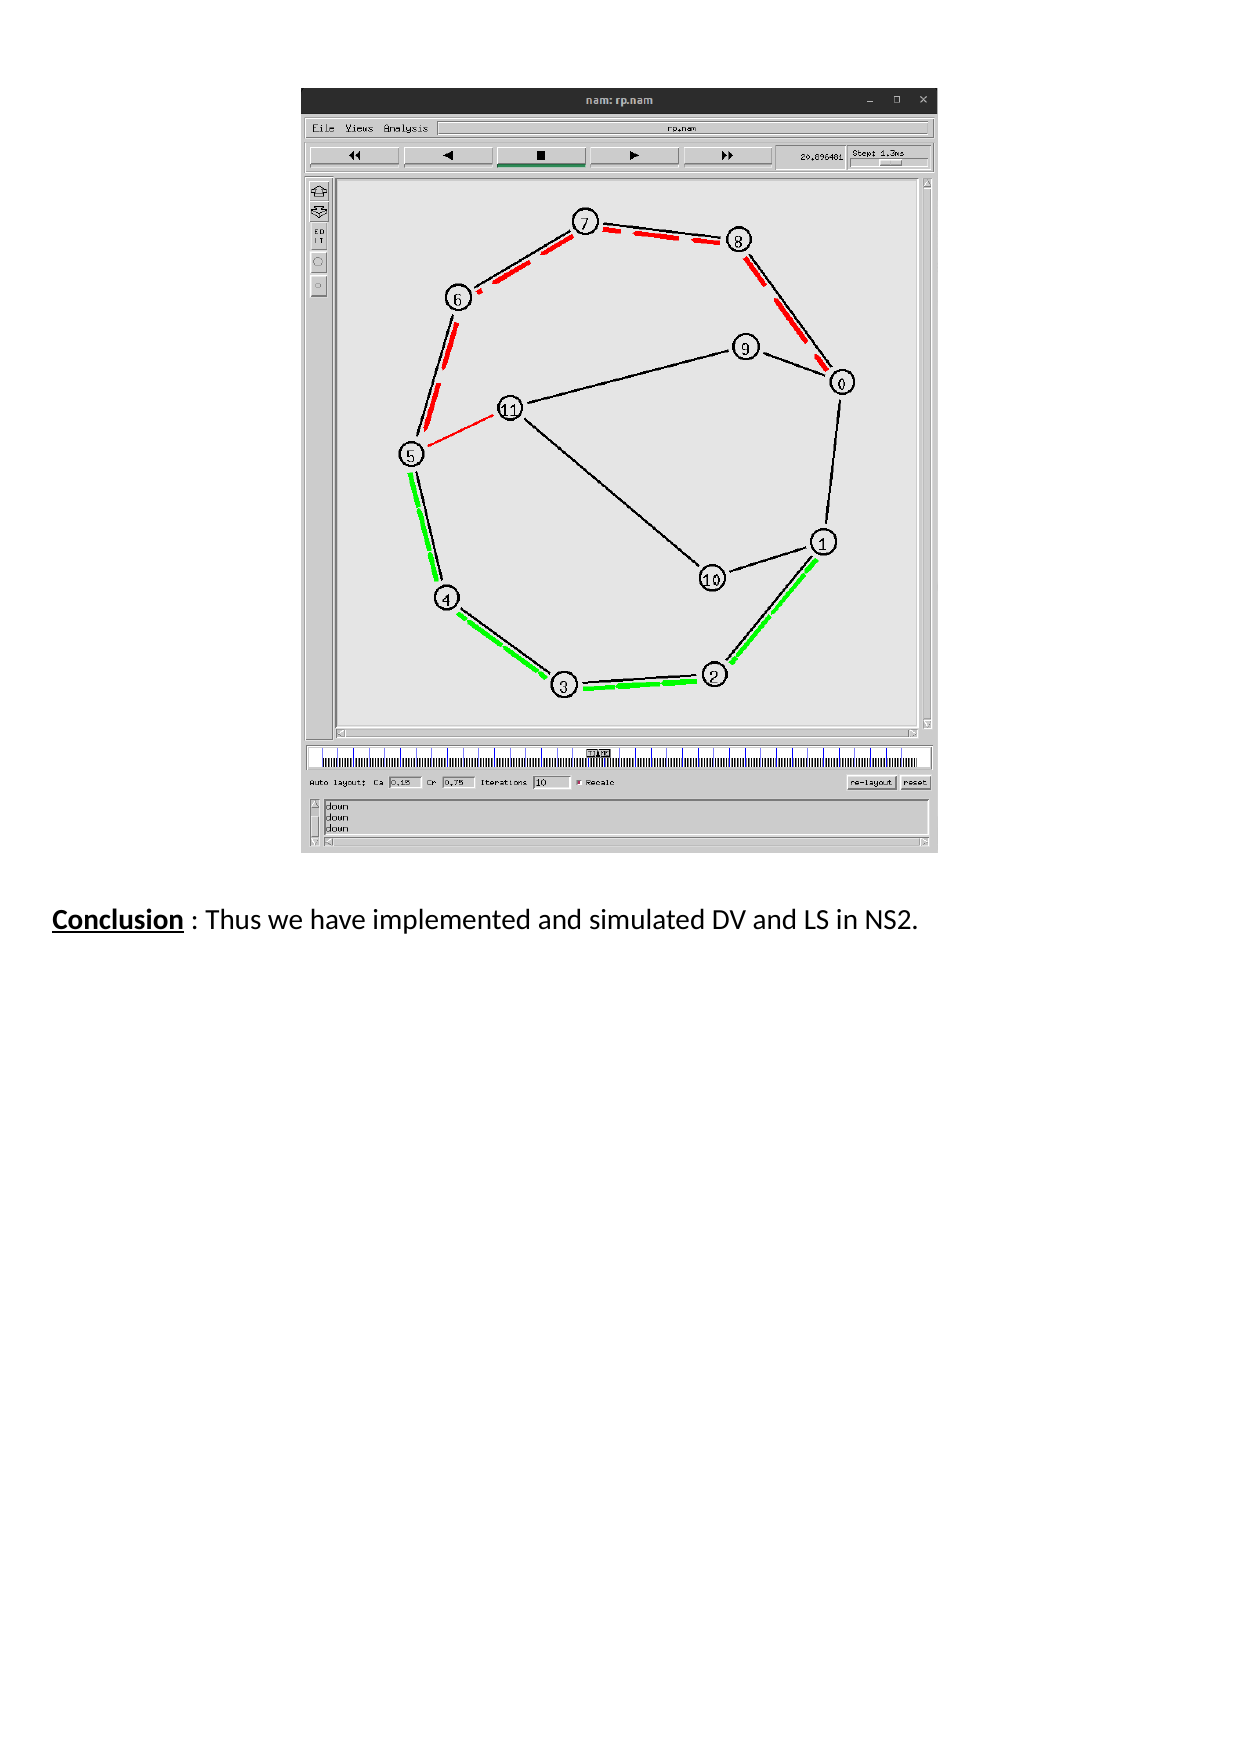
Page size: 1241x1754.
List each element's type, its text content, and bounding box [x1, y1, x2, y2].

text Conclusion : Thus we have implemented and simulated DV and LS in NS2. [52, 901, 1162, 936]
